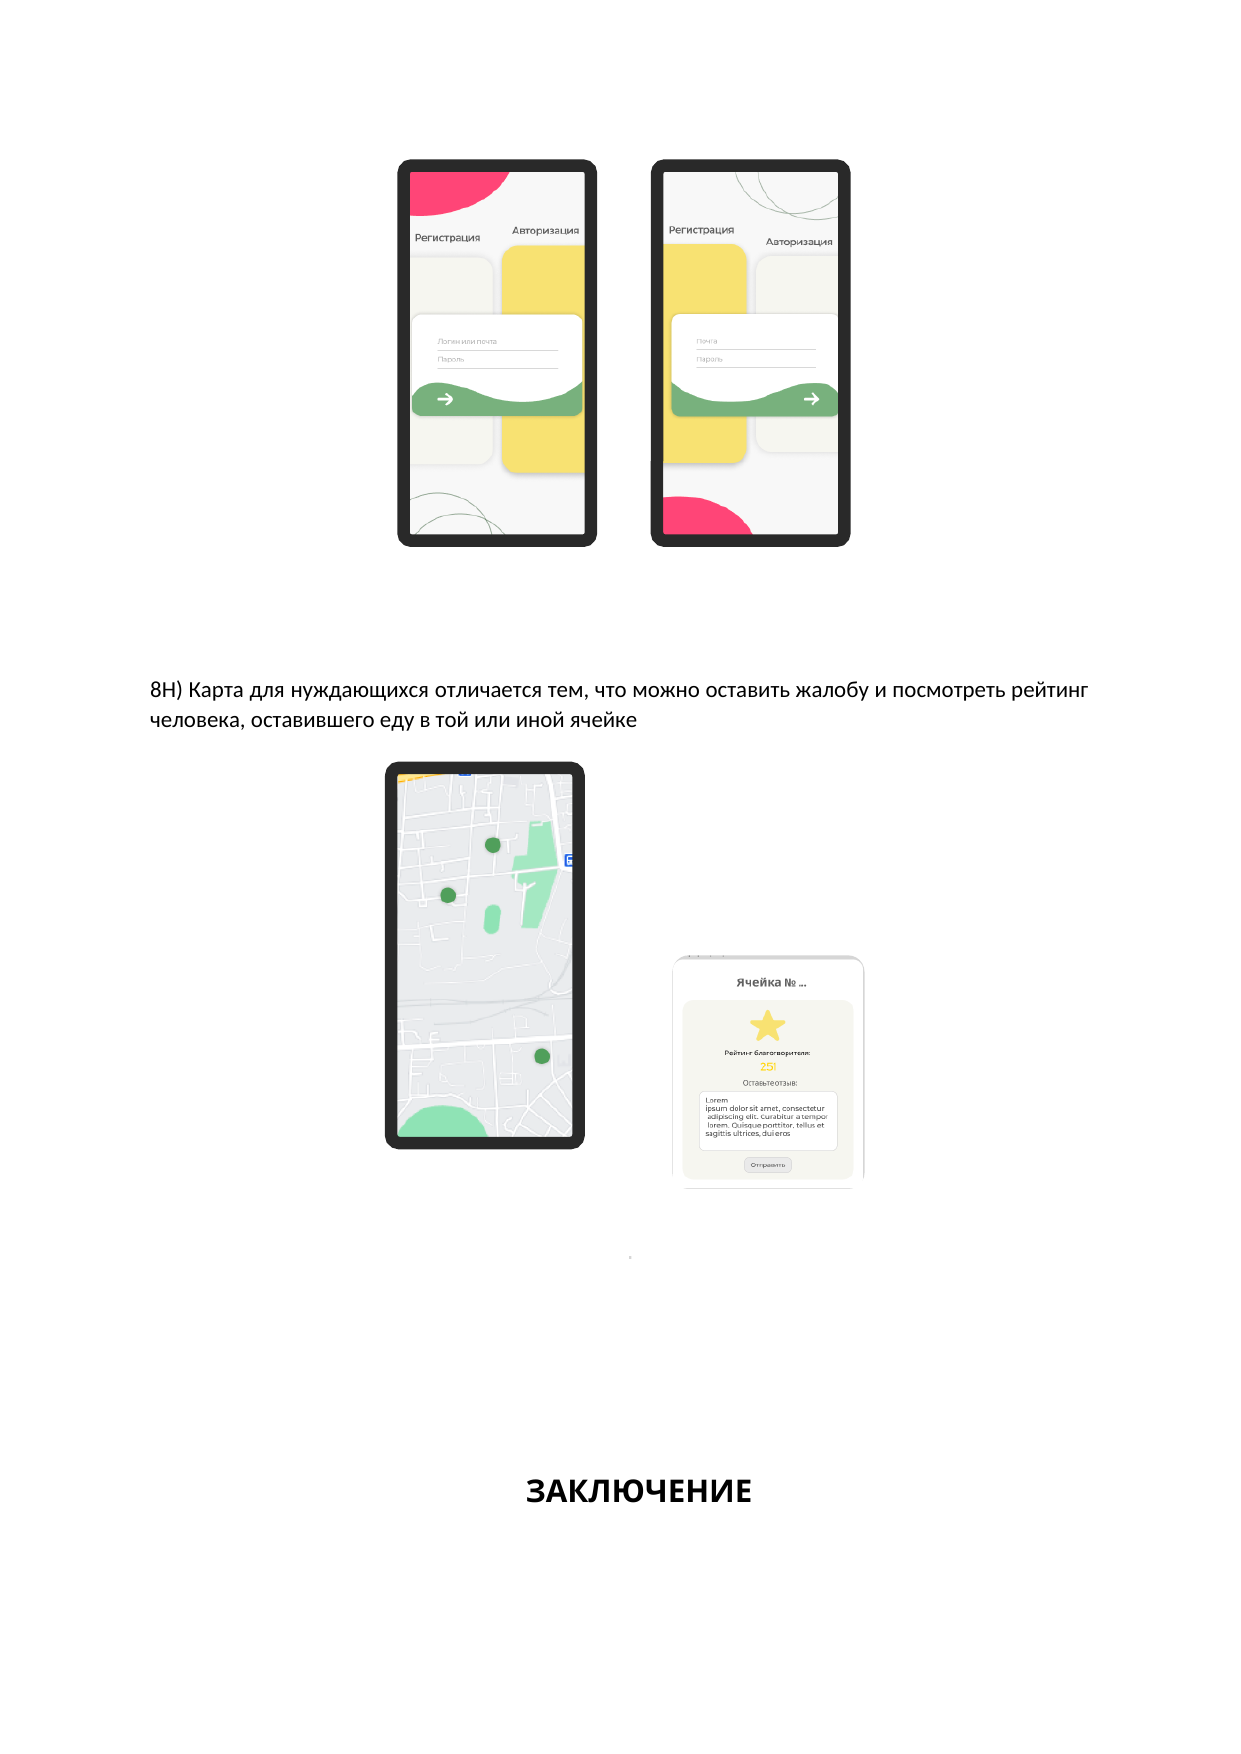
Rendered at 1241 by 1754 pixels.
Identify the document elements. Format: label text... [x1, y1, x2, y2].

picture [410, 172, 584, 534]
picture [664, 172, 838, 534]
picture [672, 955, 865, 1189]
text 8Н) Карта для нуждающихся отличается тем, что можно оставить жалобу и посмотреть рейтинг человека, оставившего еду в той или иной ячейке [150, 675, 1090, 733]
picture [398, 775, 572, 1136]
text ЗАКЛЮЧЕНИЕ [187, 1468, 1090, 1511]
